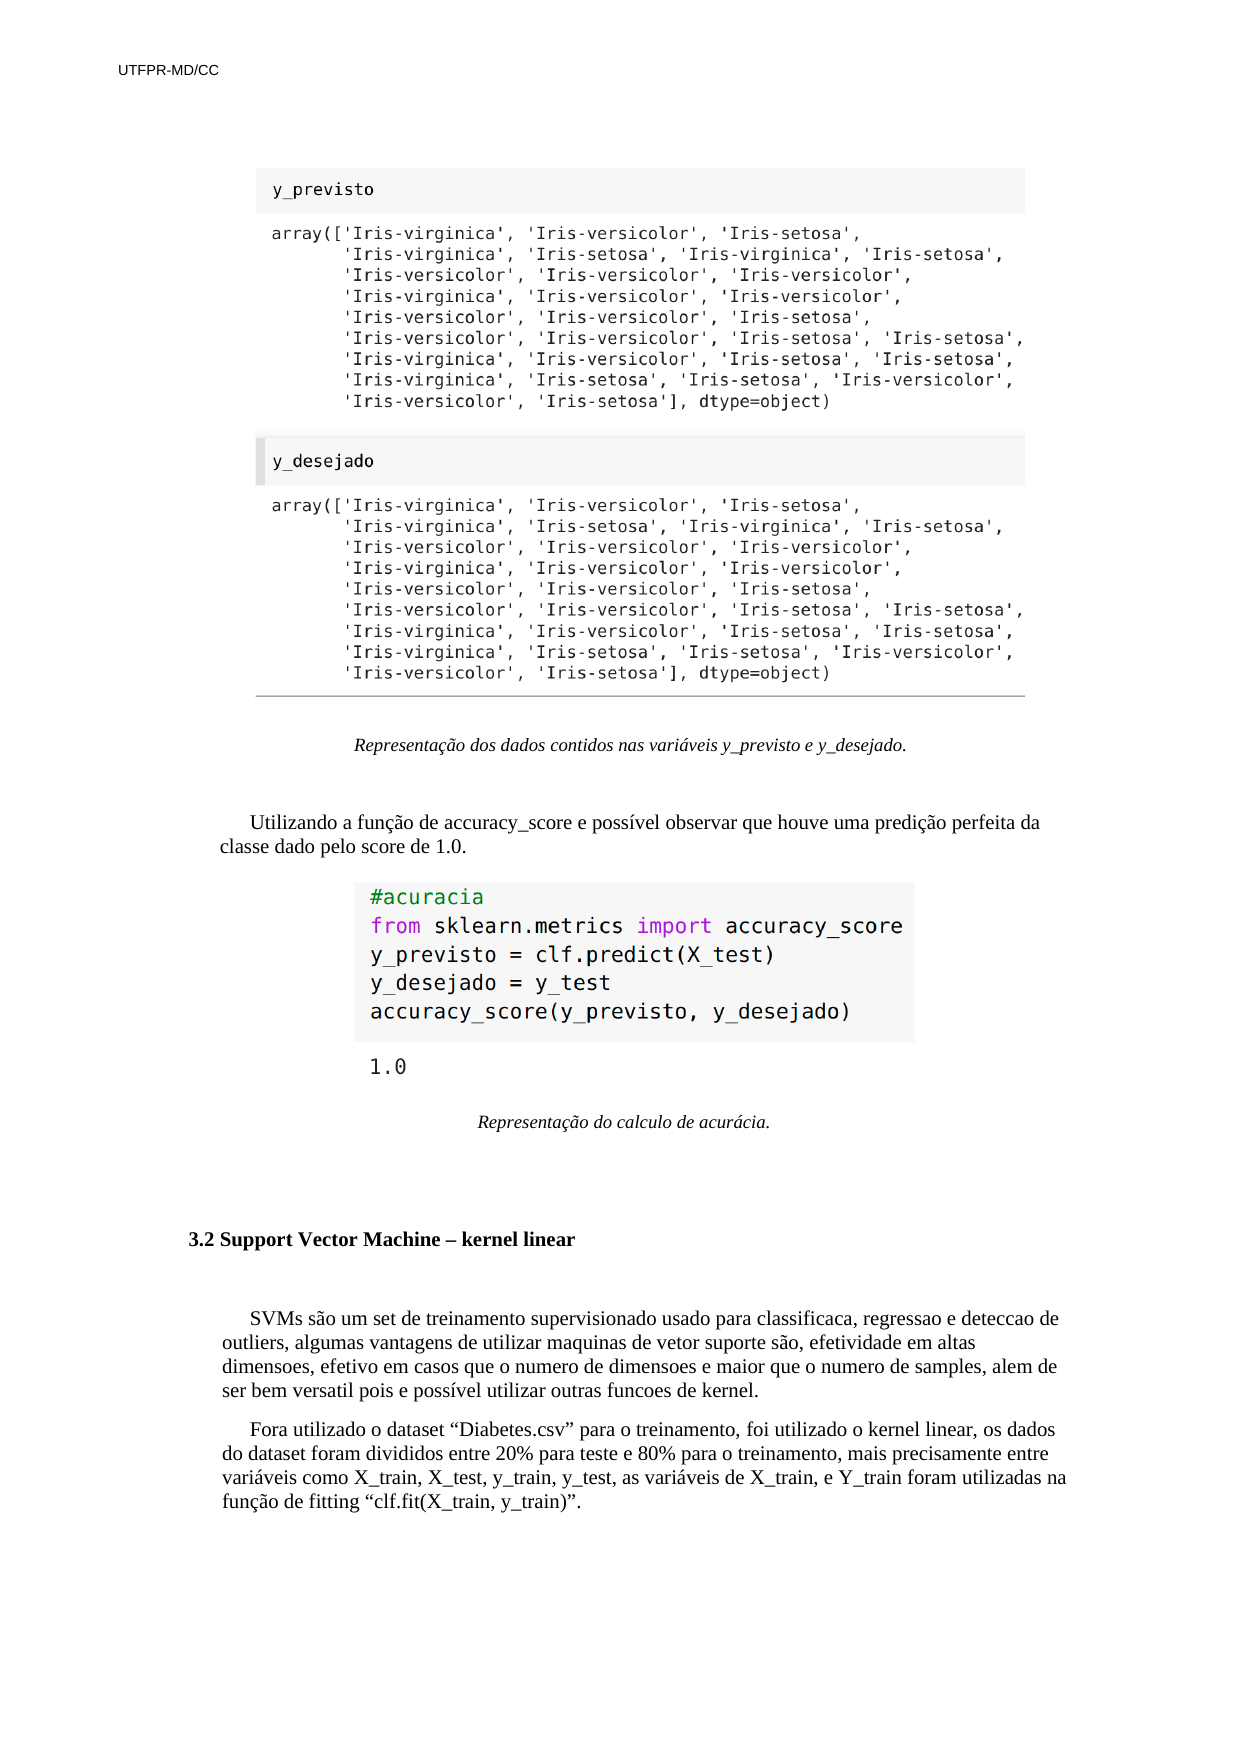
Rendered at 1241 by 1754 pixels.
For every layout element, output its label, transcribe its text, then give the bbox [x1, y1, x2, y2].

subtitle SVMs são um set de treinamento supervisionado usado para classificaca, regressao e deteccao de outliers, algumas vantagens de utilizar maquinas de vetor suporte são, efetividade em altas dimensoes, efetivo em casos que o numero de dimensoes e maior que o numero de samples, alem de ser bem versatil pois e possível utilizar outras funcoes de kernel. [222, 1306, 1073, 1402]
picture [255, 168, 1025, 697]
subtitle Fora utilizado o dataset “Diabetes.csv” para o treinamento, foi utilizado o kernel linear, os dados do dataset foram divididos entre 20% para teste e 80% para o treinamento, mais precisamente entre variáveis como X_train, X_test, y_train, y_test, as variáveis de X_train, e Y_train foram utilizadas na função de fitting “clf.fit(X_train, y_train)”. [222, 1417, 1073, 1513]
subtitle Representação dos dados contidos nas variáveis y_previsto e y_desejado. [188, 734, 1073, 755]
picture [354, 882, 915, 1101]
subtitle Utilizando a função de accuracy_score e possível observar que houve uma predição perfeita da classe dado pelo score de 1.0. [188, 810, 1073, 858]
subtitle 3.2 Support Vector Machine – kernel linear [188, 1227, 1073, 1251]
subtitle Representação do calculo de acurácia. [174, 1111, 1073, 1132]
